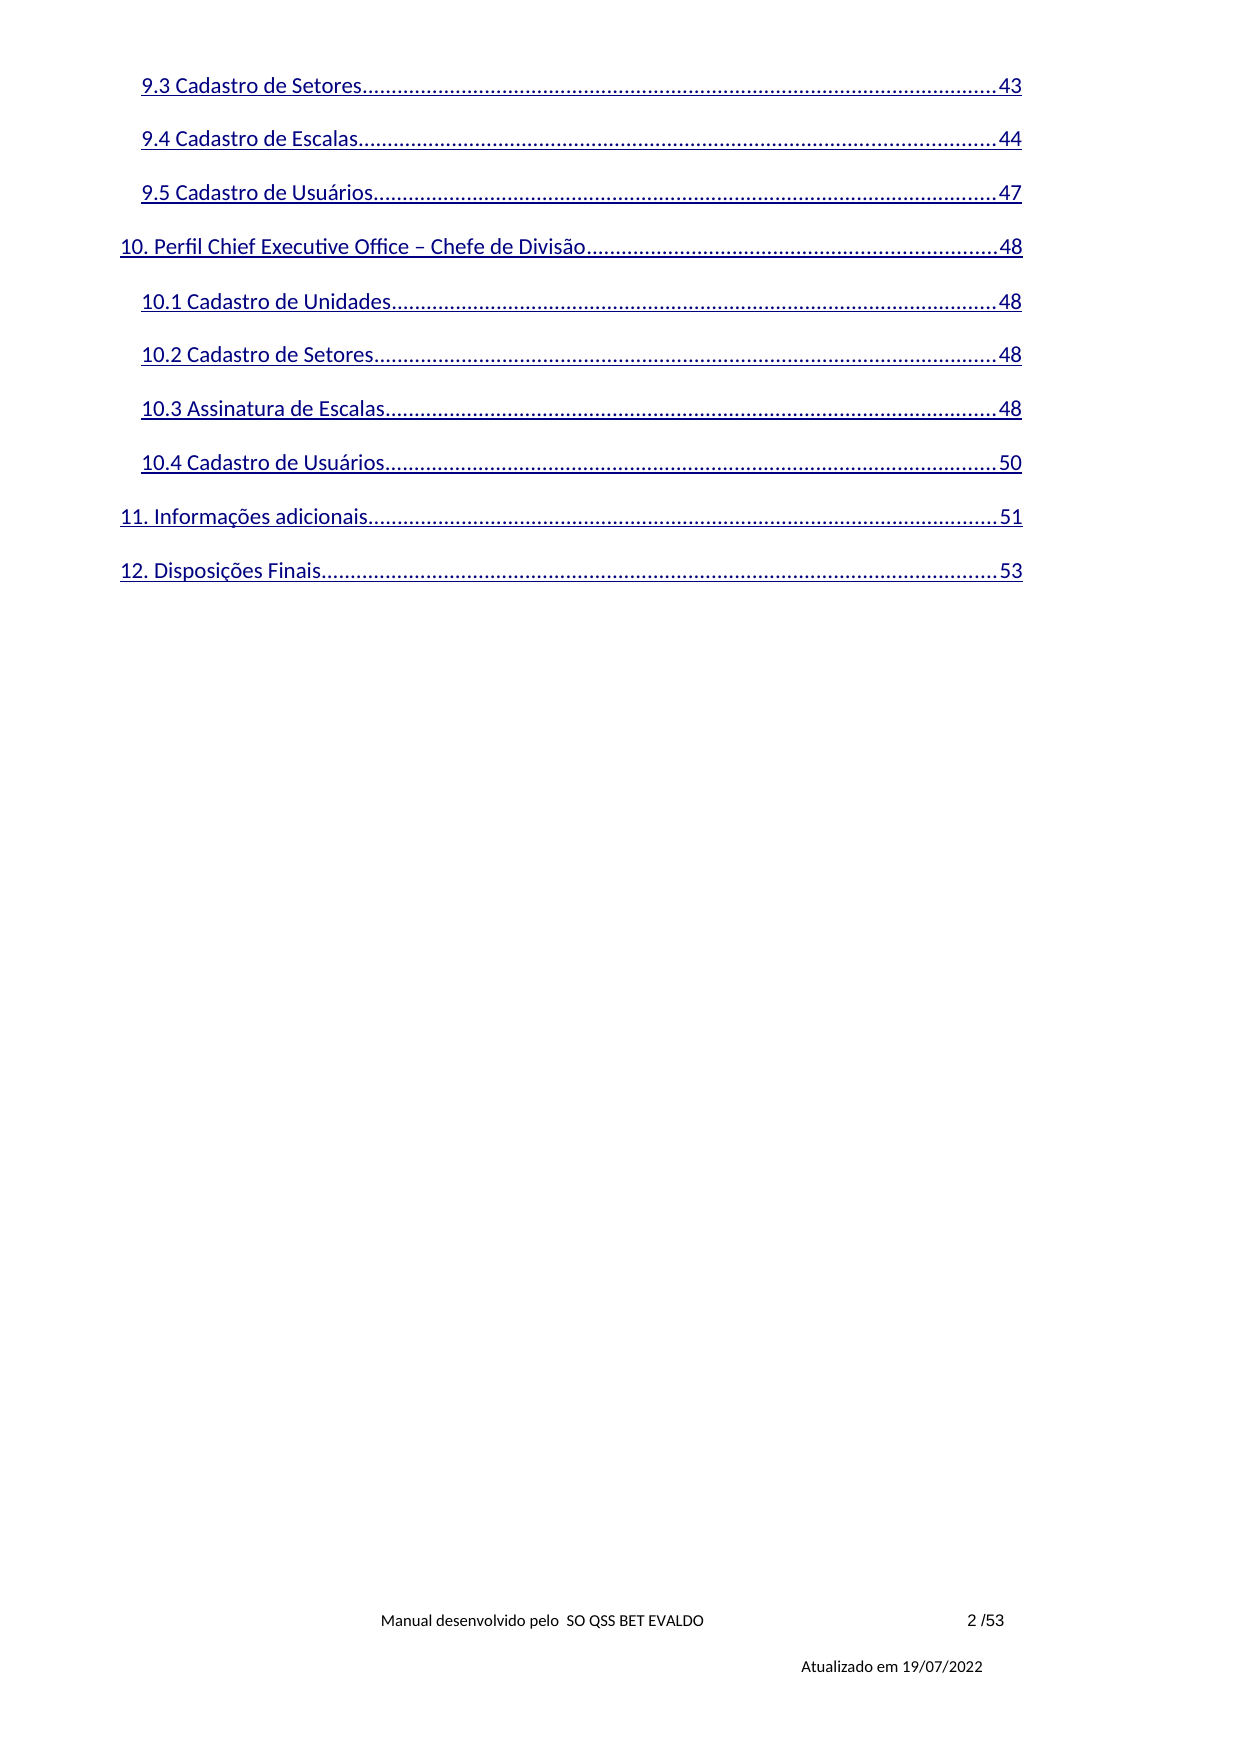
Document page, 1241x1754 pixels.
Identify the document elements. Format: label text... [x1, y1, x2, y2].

text 9.3 Cadastro de Setores 43 [141, 71, 1022, 95]
text 10.1 Cadastro de Unidades 48 [141, 287, 1022, 311]
text 10. Perfil Chief Executive Office – Chefe de Divisão 48 [120, 232, 1022, 256]
text 11. Informações adicionais 51 [120, 502, 1022, 526]
text 10.2 Cadastro de Setores 48 [141, 341, 1022, 365]
text 9.4 Cadastro de Escalas 44 [141, 124, 1022, 149]
text 12. Disposições Finais 53 [120, 556, 1022, 581]
text 9.5 Cadastro de Usuários 47 [141, 178, 1022, 202]
text 10.4 Cadastro de Usuários 50 [141, 448, 1022, 472]
text 10.3 Assinatura de Escalas 48 [141, 394, 1022, 418]
